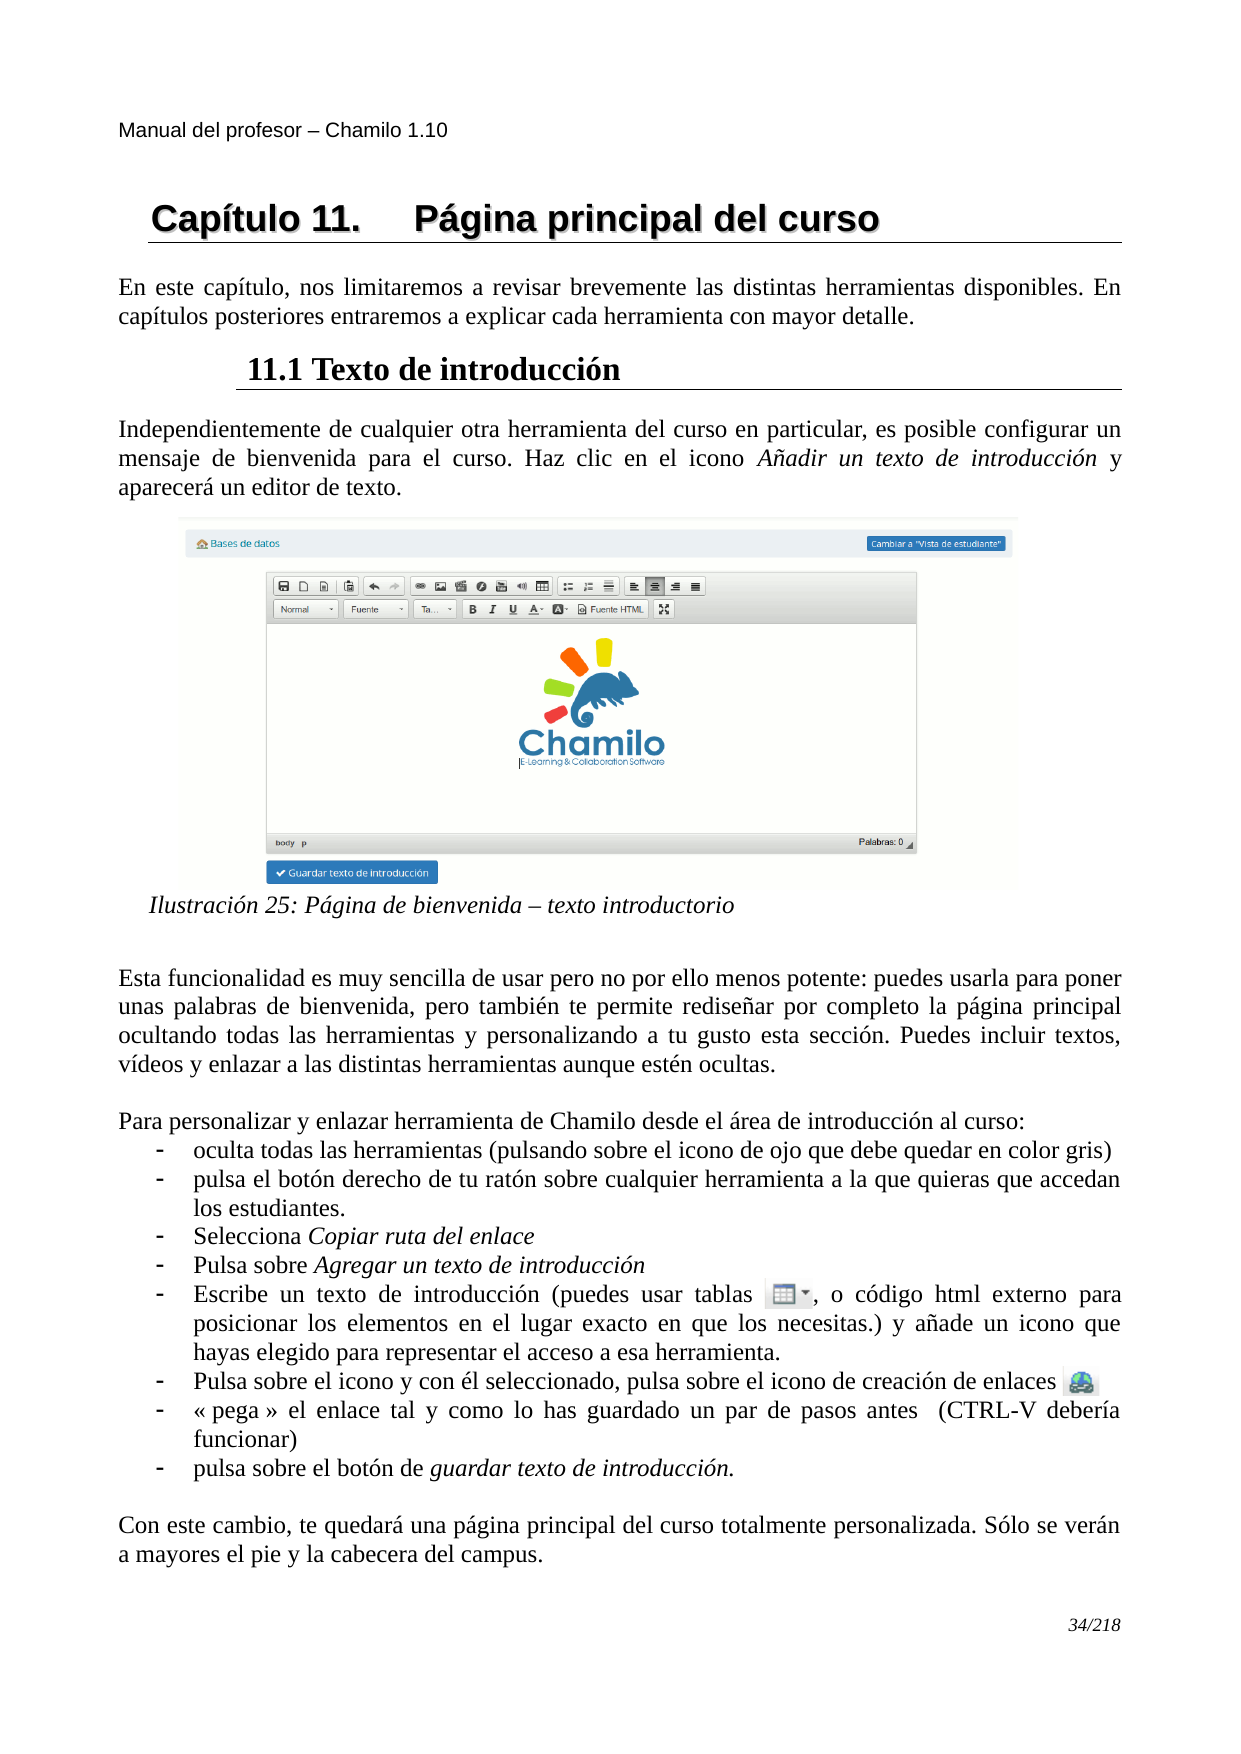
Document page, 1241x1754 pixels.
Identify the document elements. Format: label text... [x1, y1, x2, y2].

list Pulsa sobre Agregar un texto de introducción [156, 1250, 1122, 1279]
subtitle Texto de introducción [236, 349, 1122, 389]
list pulsa sobre el botón de guardar texto de introducción. [156, 1453, 1122, 1482]
text Independientemente de cualquier otra herramienta del curso en particular, es posible configurar un mensaje de bienvenida para el curso. Haz clic en el icono Añadir un texto de introducción y aparecerá un editor de texto. [118, 414, 1122, 501]
list Selecciona Copiar ruta del enlace [156, 1221, 1122, 1250]
picture [1062, 1366, 1100, 1396]
picture [764, 1278, 813, 1309]
picture [178, 517, 1019, 890]
subtitle Página principal del curso [148, 193, 1122, 242]
text Para personalizar y enlazar herramienta de Chamilo desde el área de introducción al curso: [118, 1106, 1122, 1135]
text Con este cambio, te quedará una página principal del curso totalmente personalizada. Sólo se verán a mayores el pie y la cabecera del campus. [118, 1510, 1122, 1568]
list Pulsa sobre el icono y con él seleccionado, pulsa sobre el icono de creación de enlaces [156, 1366, 1062, 1395]
text En este capítulo, nos limitaremos a revisar brevemente las distintas herramientas disponibles. En capítulos posteriores entraremos a explicar cada herramienta con mayor detalle. [118, 272, 1122, 330]
text Ilustración 25: Página de bienvenida – texto introductorio [149, 559, 1091, 919]
list Escribe un texto de introducción (puedes usar tablas , o código html externo para posicionar los elementos en el lugar exacto en que los necesitas.) y añade un icono que hayas elegido para representar el acceso a esa herramienta. [156, 1279, 1122, 1366]
list pulsa el botón derecho de tu ratón sobre cualquier herramienta a la que quieras que accedan los estudiantes. [156, 1164, 1122, 1221]
text Esta funcionalidad es muy sencilla de usar pero no por ello menos potente: puedes usarla para poner unas palabras de bienvenida, pero también te permite rediseñar por completo la página principal ocultando todas las herramientas y personalizando a tu gusto esta sección. Puedes incluir textos, vídeos y enlazar a las distintas herramientas aunque estén ocultas. [118, 963, 1122, 1078]
list « pega » el enlace tal y como lo has guardado un par de pasos antes (CTRL-V debería funcionar) [156, 1395, 1122, 1453]
list oculta todas las herramientas (pulsando sobre el icono de ojo que debe quedar en color gris) [156, 1135, 1122, 1164]
